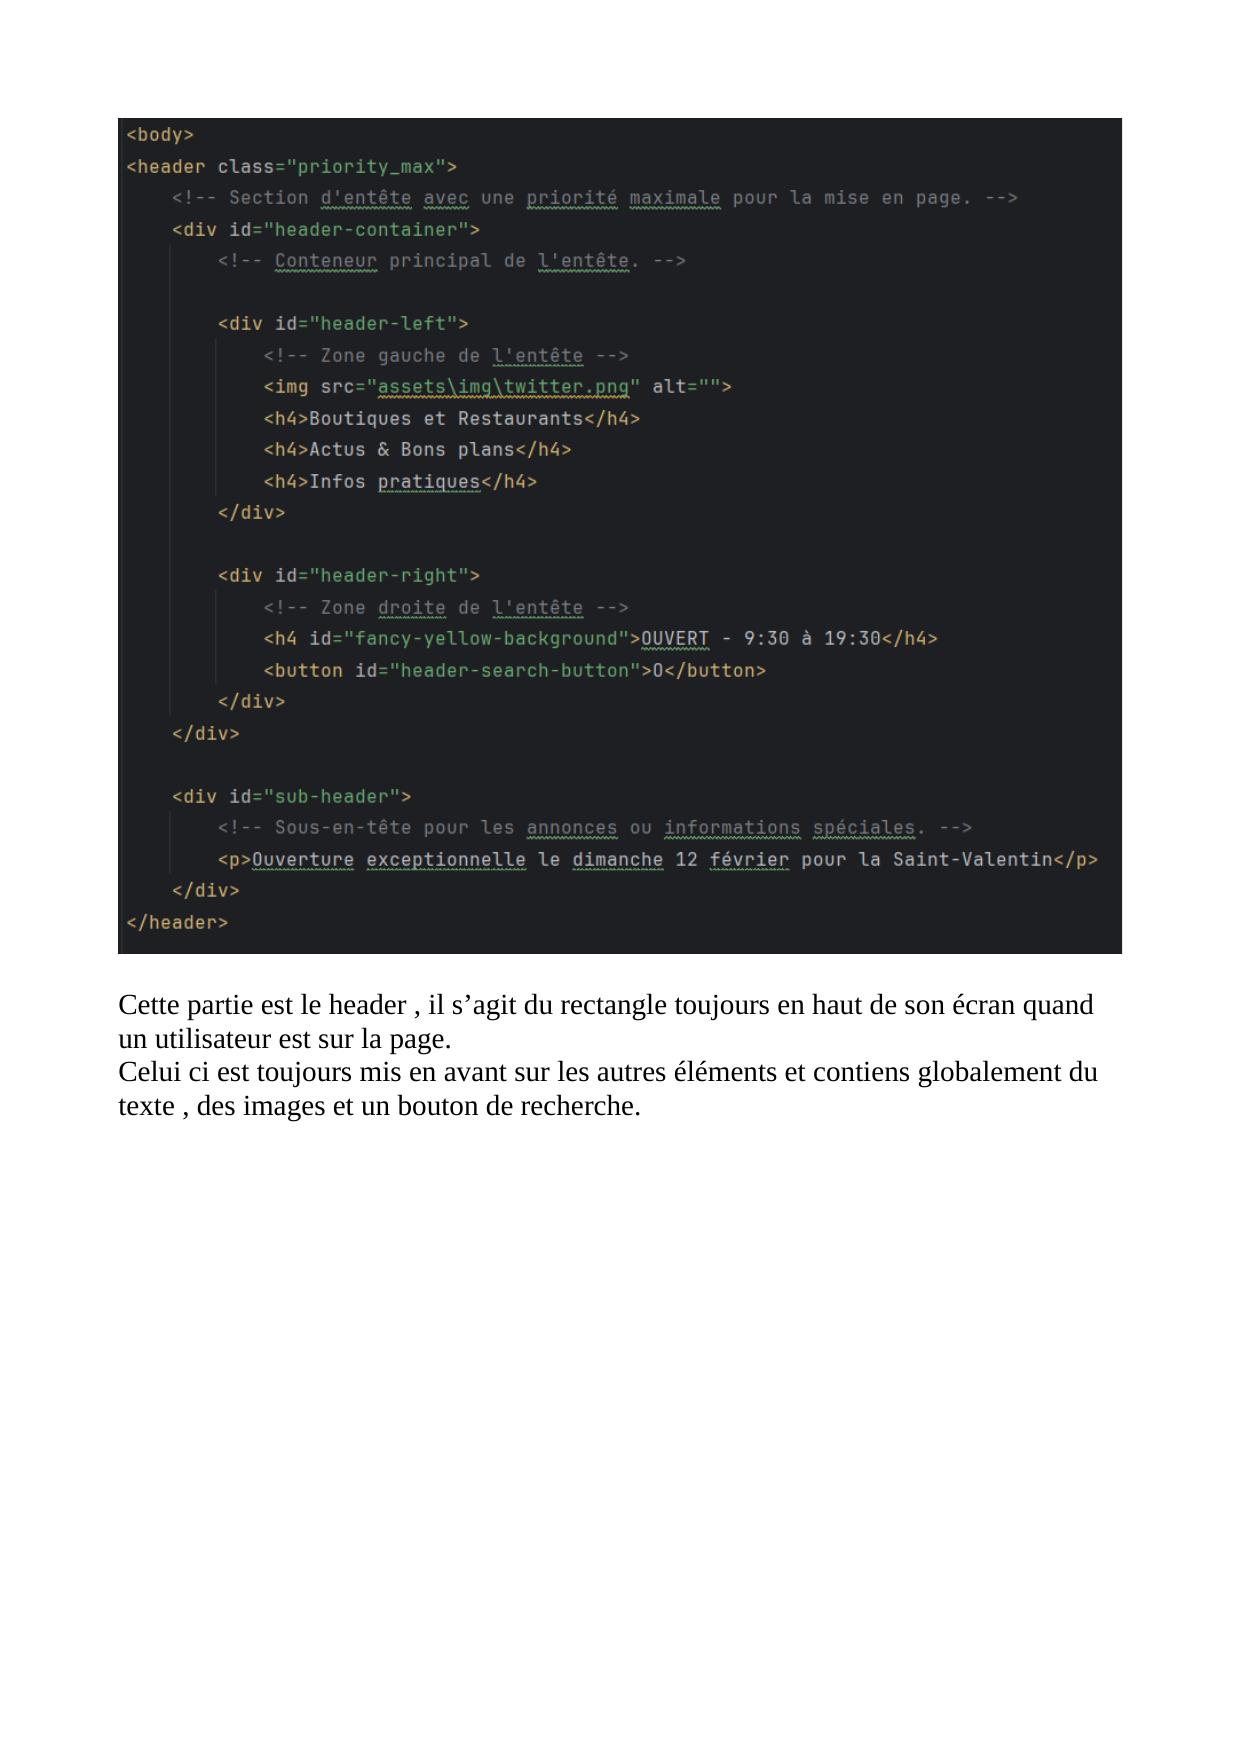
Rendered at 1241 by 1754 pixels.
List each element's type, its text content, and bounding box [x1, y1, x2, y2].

text Celui ci est toujours mis en avant sur les autres éléments et contiens globalement du texte , des images et un bouton de recherche. [118, 1054, 1122, 1121]
text Cette partie est le header , il s’agit du rectangle toujours en haut de son écran quand un utilisateur est sur la page. [118, 987, 1122, 1054]
picture [118, 118, 1123, 954]
